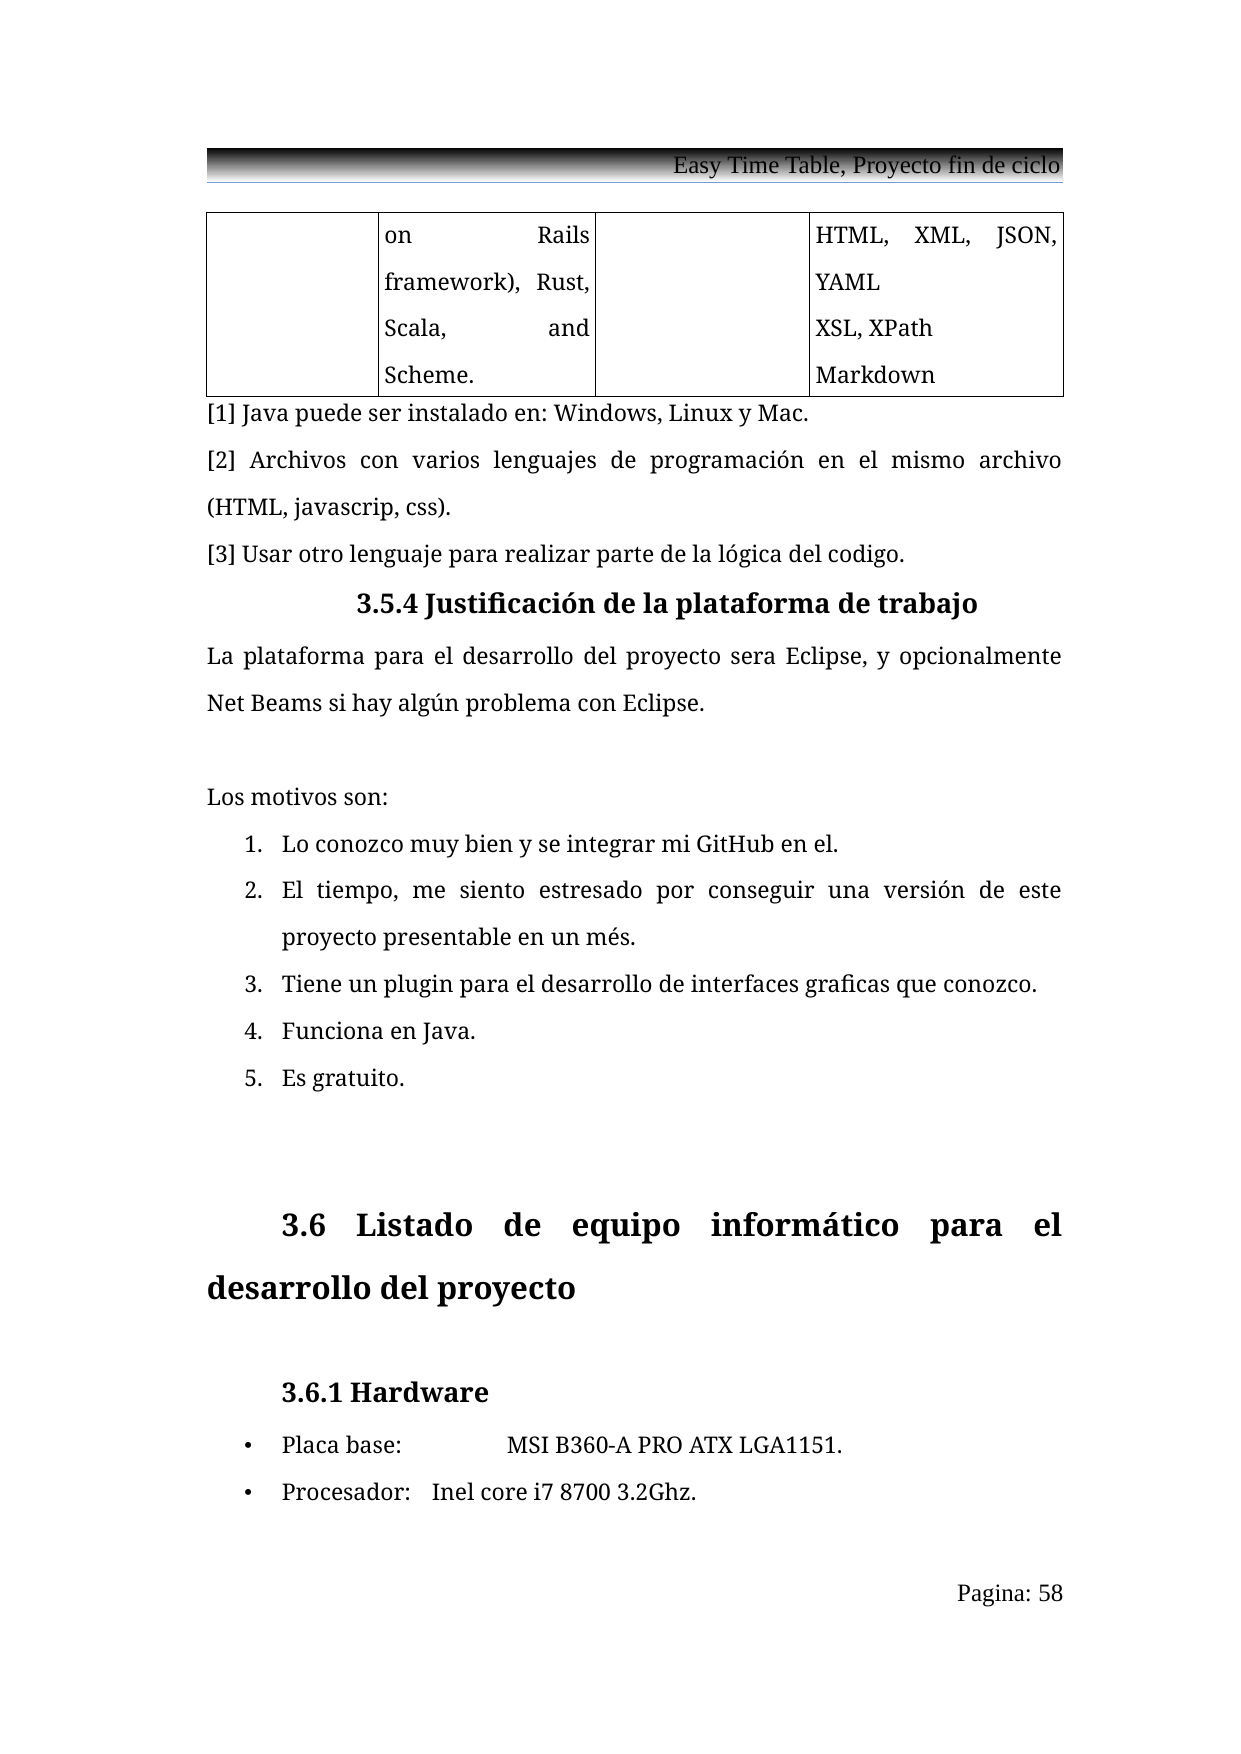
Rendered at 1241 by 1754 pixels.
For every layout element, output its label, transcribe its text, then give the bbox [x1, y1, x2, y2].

table_cell [596, 213, 809, 396]
text 3.6.1 Hardware [207, 1373, 1063, 1410]
text La plataforma para el desarrollo del proyecto sera Eclipse, y opcionalmente Net Beams si hay algún problema con Eclipse. [207, 640, 1063, 718]
table_cell [207, 213, 378, 396]
list Procesador: Inel core i7 8700 3.2Ghz. [244, 1476, 1063, 1507]
list Es gratuito. [244, 1062, 1063, 1093]
list El tiempo, me siento estresado por conseguir una versión de este proyecto presentable en un més. [244, 874, 1063, 952]
table_cell on Rails framework), Rust, Scala, and Scheme. [379, 213, 595, 396]
list Tiene un plugin para el desarrollo de interfaces graficas que conozco. [244, 968, 1063, 999]
table_cell HTML, XML, JSON, YAML XSL, XPath Markdown [810, 213, 1063, 396]
text Los motivos son: [207, 781, 1063, 812]
text 3.5.4 Justificación de la plataforma de trabajo [207, 585, 1063, 622]
text [3] Usar otro lenguaje para realizar parte de la lógica del codigo. [207, 538, 1063, 569]
list Placa base: MSI B360-A PRO ATX LGA1151. [244, 1429, 1063, 1460]
text [2] Archivos con varios lenguajes de programación en el mismo archivo (HTML, javascrip, css). [207, 444, 1063, 522]
text 3.6 Listado de equipo informático para el desarrollo del proyecto [207, 1202, 1063, 1309]
list Funciona en Java. [244, 1015, 1063, 1046]
list Lo conozco muy bien y se integrar mi GitHub en el. [244, 827, 1063, 859]
text [1] Java puede ser instalado en: Windows, Linux y Mac. [207, 397, 1063, 428]
